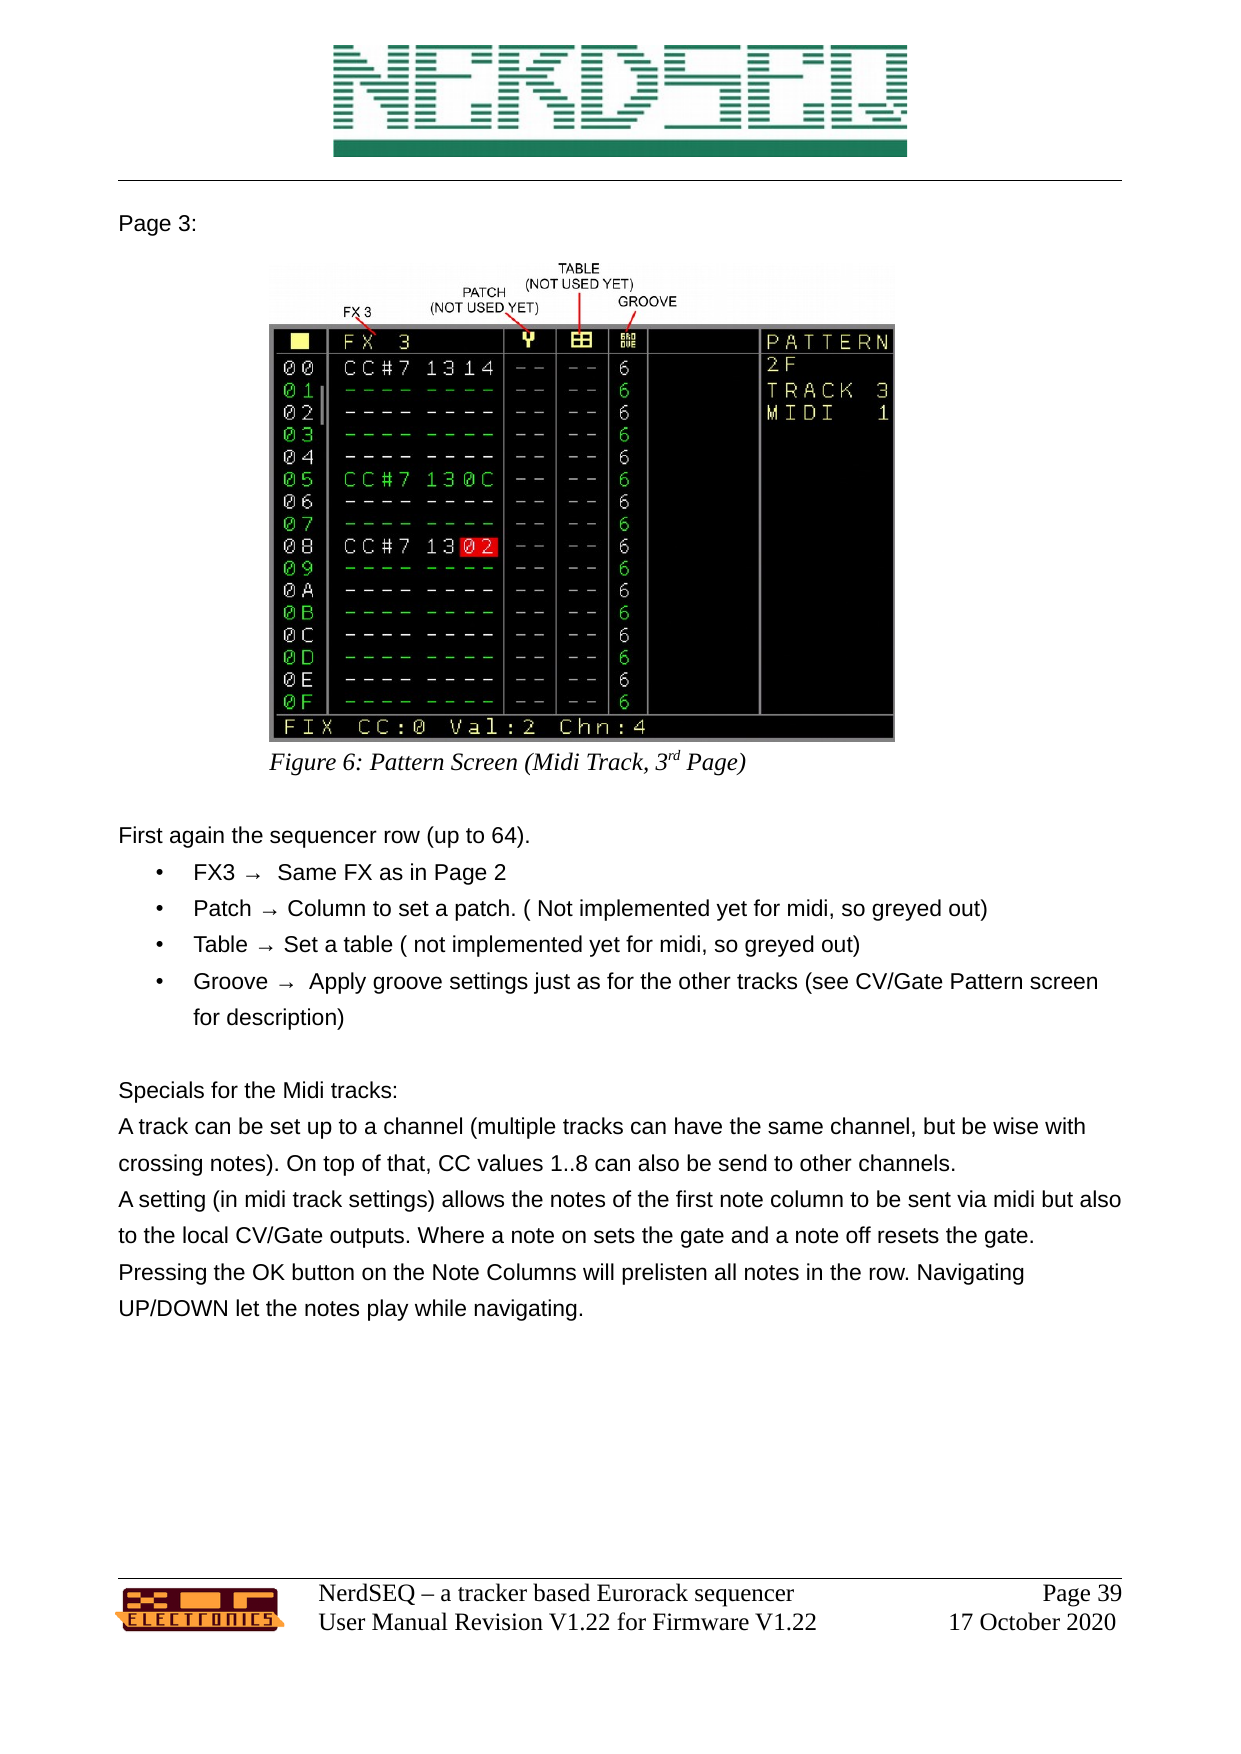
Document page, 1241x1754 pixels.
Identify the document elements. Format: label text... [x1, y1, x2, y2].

text Pressing the OK button on the Note Columns will prelisten all notes in the row. Navigating UP/DOWN let the notes play while navigating. [118, 1259, 1122, 1321]
list Table → Set a table ( not implemented yet for midi, so greyed out) [156, 931, 1122, 958]
text A setting (in midi track settings) allows the notes of the first note column to be sent via midi but also to the local CV/Gate outputs. Where a note on sets the gate and a note off resets the gate. [118, 1186, 1122, 1249]
list FX3 → Same FX as in Page 2 [156, 859, 1122, 885]
list Groove → Apply groove settings just as for the other tracks (see CV/Gate Pattern screen for description) [156, 968, 1122, 1031]
picture [269, 263, 895, 742]
text A track can be set up to a channel (multiple tracks can have the same channel, but be wise with crossing notes). On top of that, CC values 1..8 can also be send to other channels. [118, 1113, 1122, 1176]
picture [115, 1584, 285, 1634]
text Specials for the Midi tracks: [118, 1077, 1122, 1103]
text Page 3: [118, 209, 1122, 236]
picture [333, 45, 908, 157]
text First again the sequencer row (up to 64). [118, 822, 1122, 849]
list Patch → Column to set a patch. ( Not implemented yet for midi, so greyed out) [156, 895, 1122, 921]
text Figure 6: Pattern Screen (Midi Track, 3rd Page) [269, 742, 895, 776]
